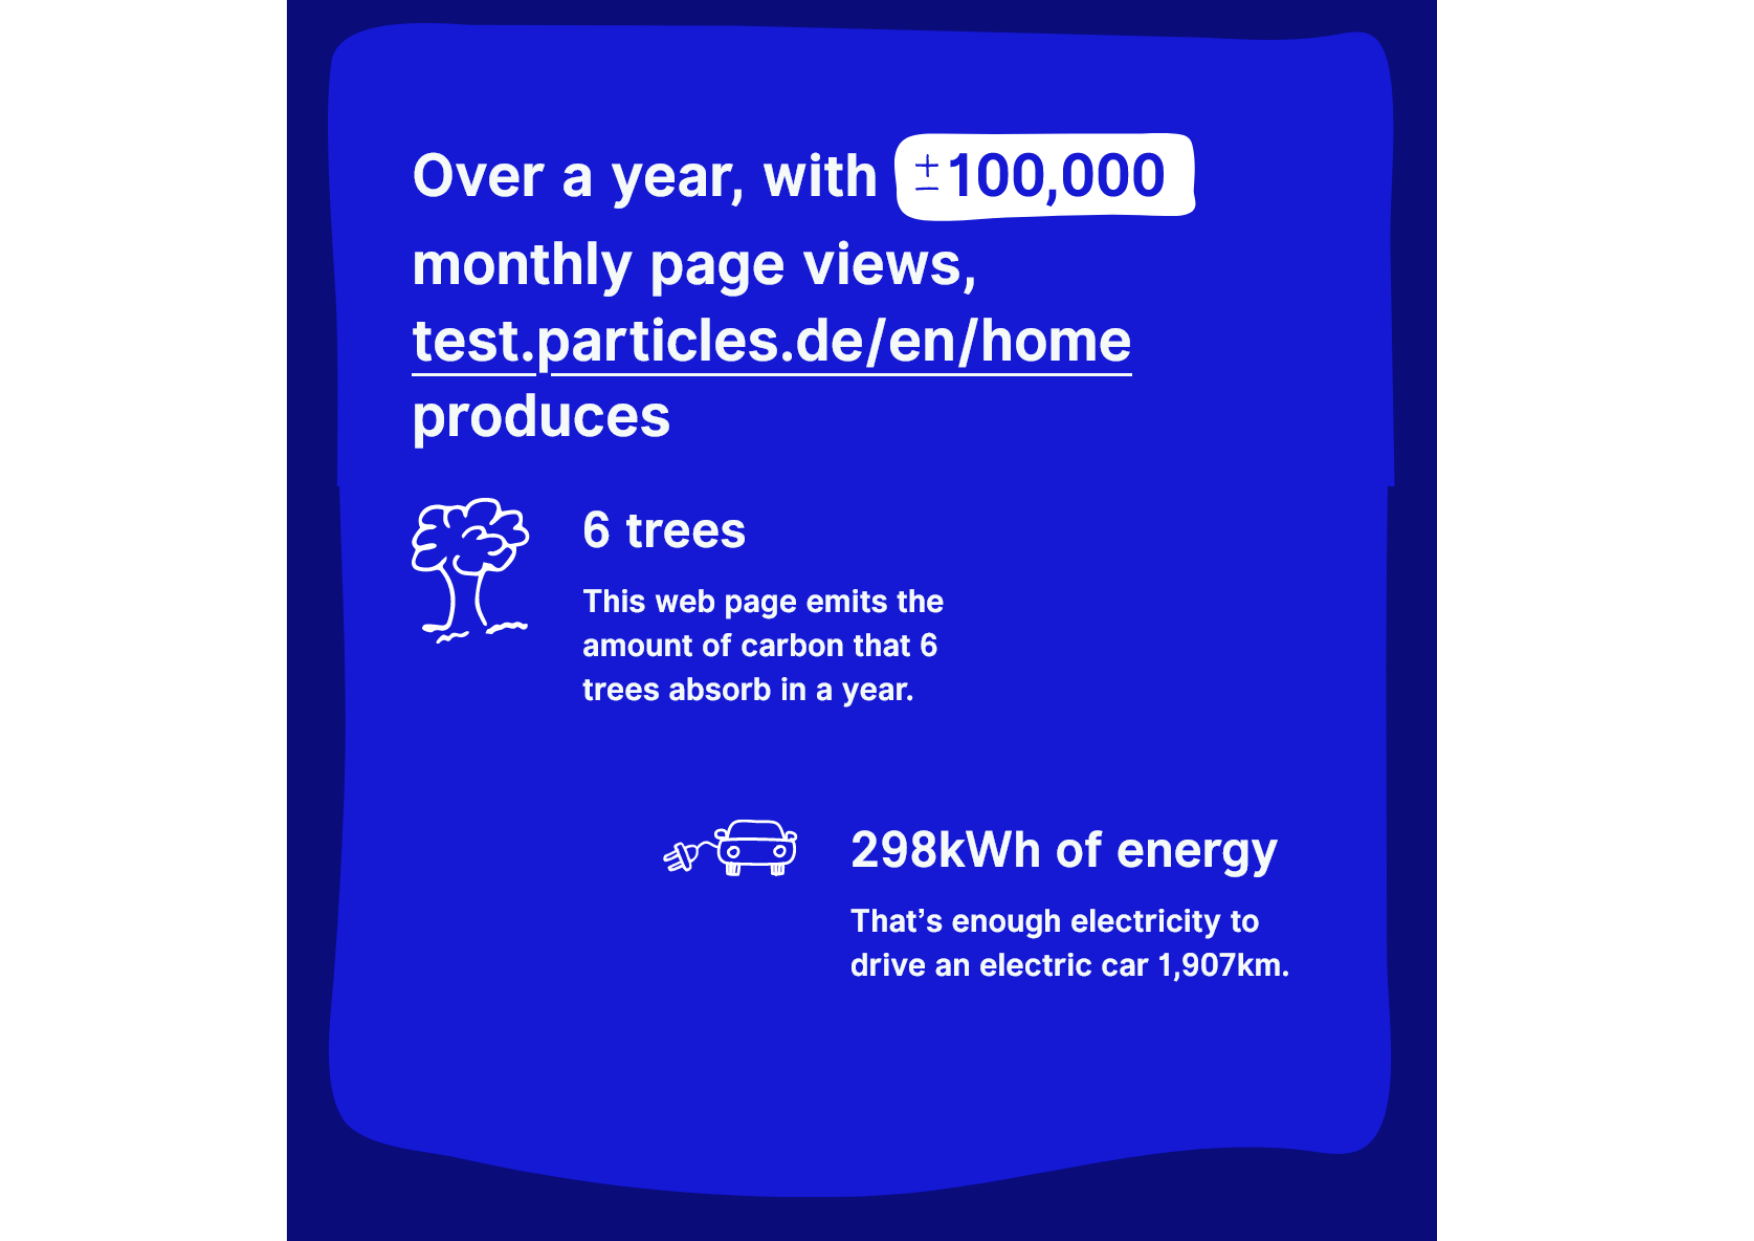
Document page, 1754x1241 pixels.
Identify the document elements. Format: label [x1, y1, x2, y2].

picture [286, 0, 1437, 1241]
